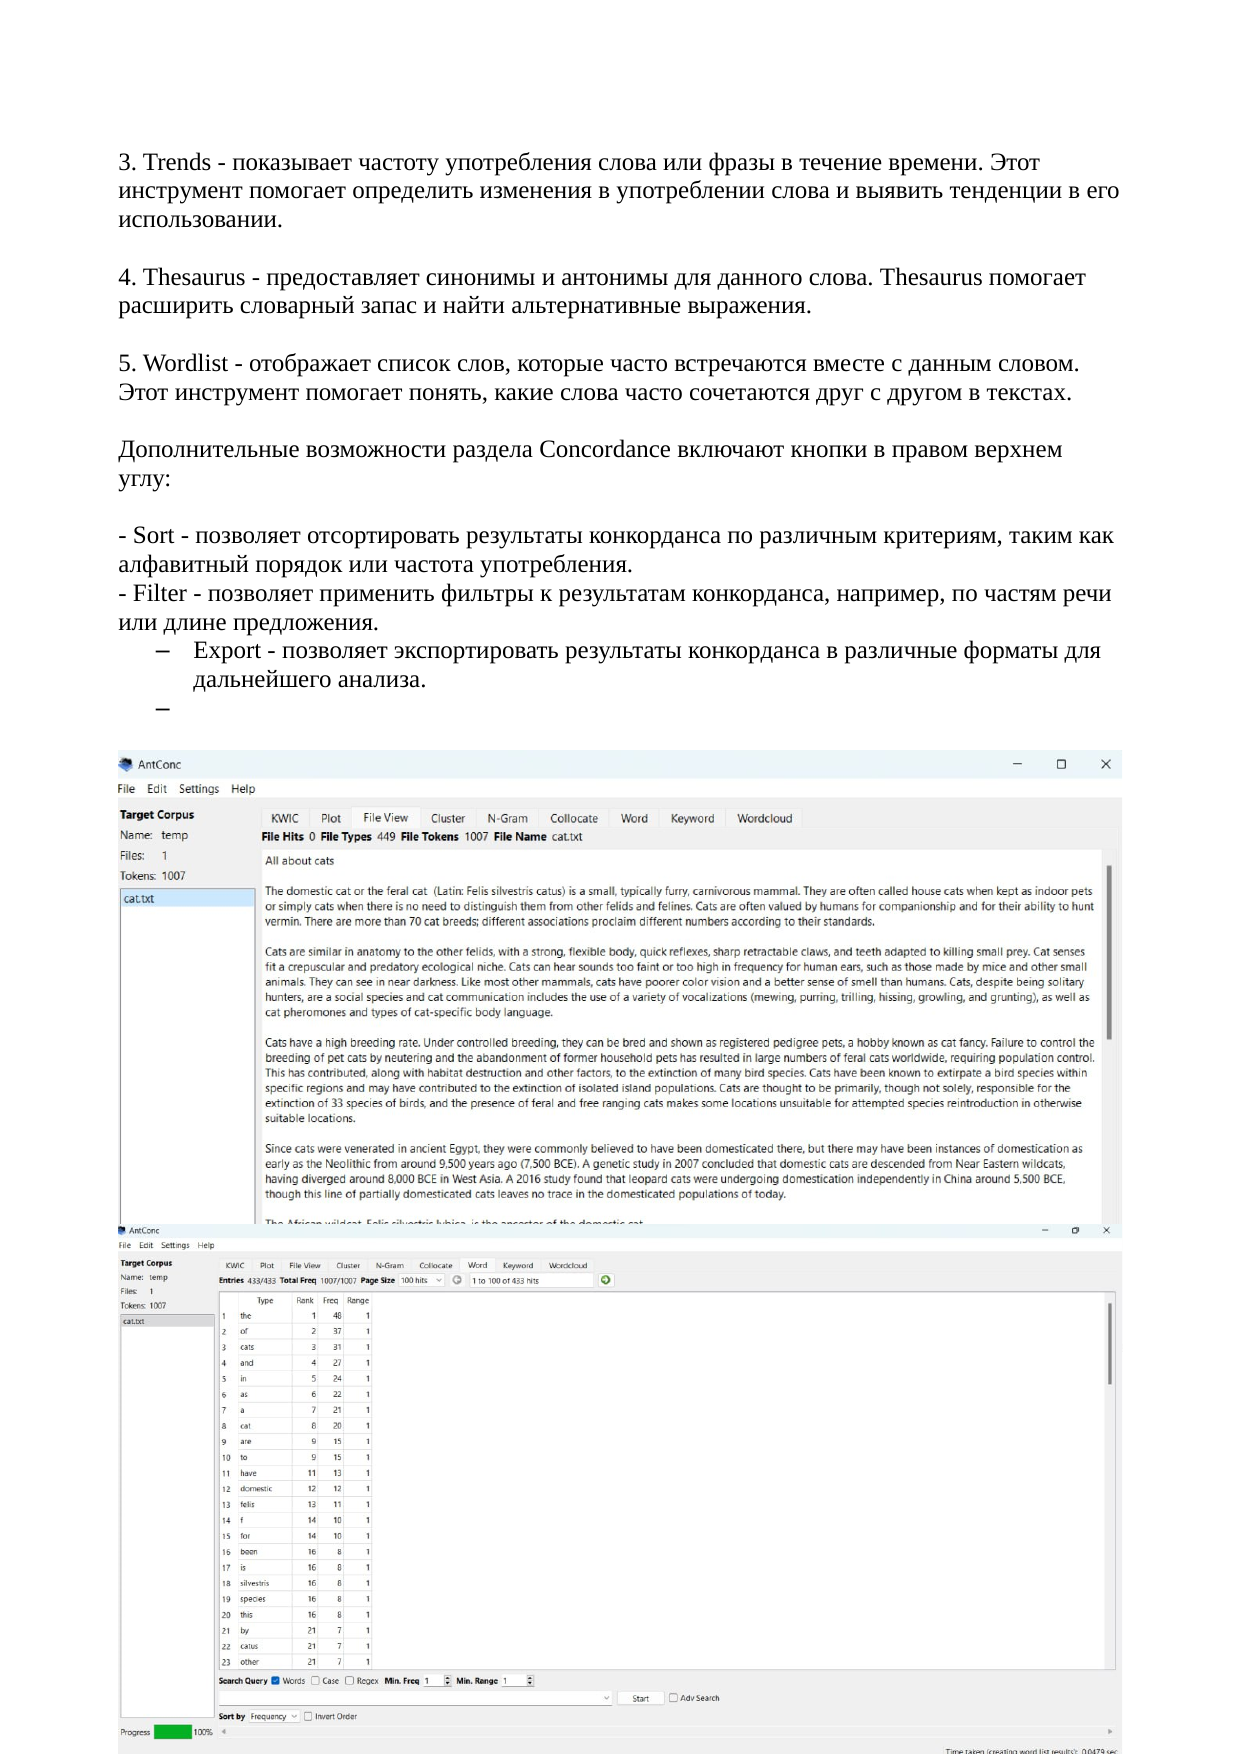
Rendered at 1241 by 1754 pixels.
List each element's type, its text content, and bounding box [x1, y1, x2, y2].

text 4. Thesaurus - предоставляет синонимы и антонимы для данного слова. Thesaurus помогает расширить словарный запас и найти альтернативные выражения. [118, 262, 1122, 319]
picture [118, 750, 1123, 1754]
text 3. Trends - показывает частоту употребления слова или фразы в течение времени. Этот инструмент помогает определить изменения в употреблении слова и выявить тенденции в его использовании. [118, 147, 1122, 233]
text 5. Wordlist - отображает список слов, которые часто встречаются вместе с данным словом. Этот инструмент помогает понять, какие слова часто сочетаются друг с другом в текстах. [118, 348, 1122, 406]
list Export - позволяет экспортировать результаты конкорданса в различные форматы для дальнейшего анализа. [156, 636, 1122, 693]
text - Filter - позволяет применить фильтры к результатам конкорданса, например, по частям речи или длине предложения. [118, 578, 1122, 636]
text Дополнительные возможности раздела Concordance включают кнопки в правом верхнем углу: [118, 434, 1122, 492]
text - Sort - позволяет отсортировать результаты конкорданса по различным критериям, таким как алфавитный порядок или частота употребления. [118, 521, 1122, 578]
